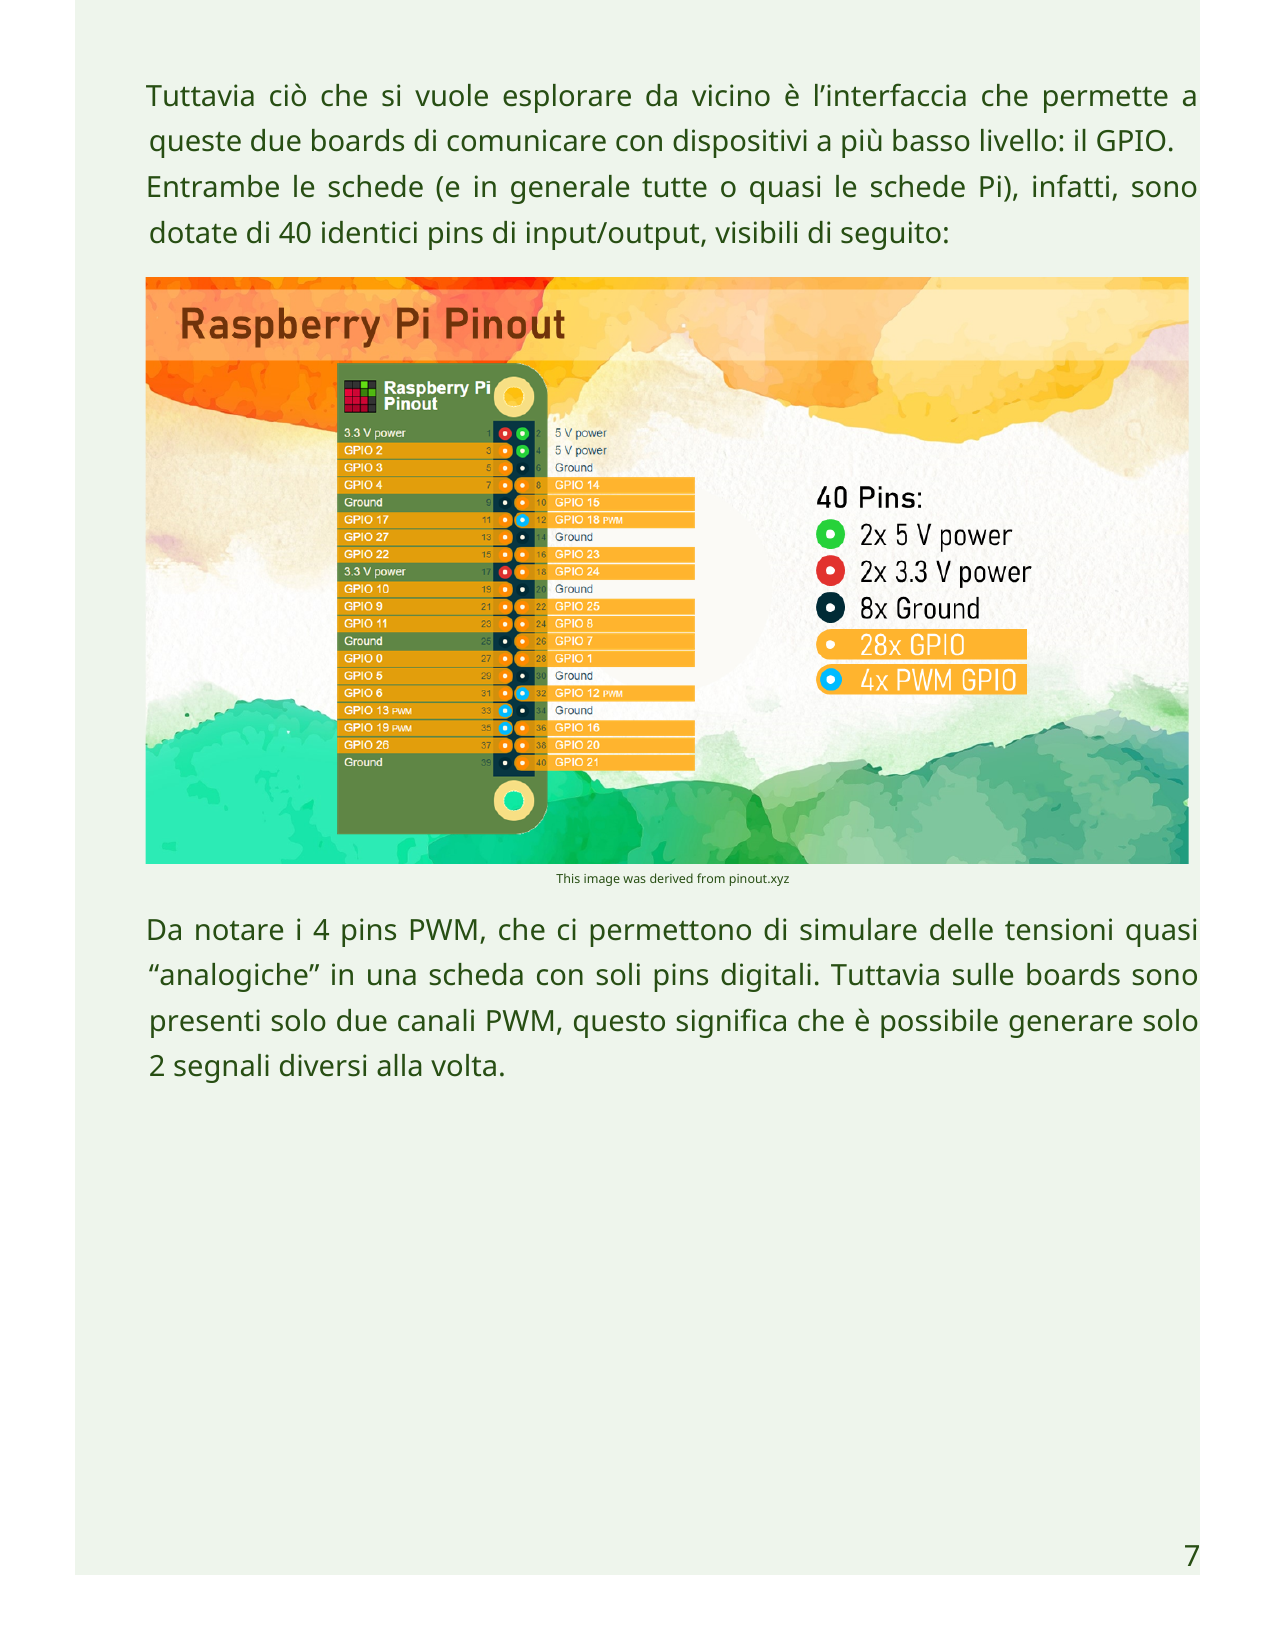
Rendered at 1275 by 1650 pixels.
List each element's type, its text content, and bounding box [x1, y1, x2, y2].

text Entrambe le schede (e in generale tutte o quasi le schede Pi), infatti, sono dotate di 40 identici pins di input/output, visibili di seguito: [146, 166, 1200, 252]
picture [145, 277, 1189, 864]
text Tuttavia ciò che si vuole esplorare da vicino è l’interfaccia che permette a queste due boards di comunicare con dispositivi a più basso livello: il GPIO. [146, 75, 1200, 160]
text Da notare i 4 pins PWM, che ci permettono di simulare delle tensioni quasi “analogiche” in una scheda con soli pins digitali. Tuttavia sulle boards sono presenti solo due canali PWM, questo significa che è possibile generare solo 2 segnali diversi alla volta. [146, 909, 1200, 1085]
text This image was derived from pinout.xyz [146, 870, 1200, 887]
